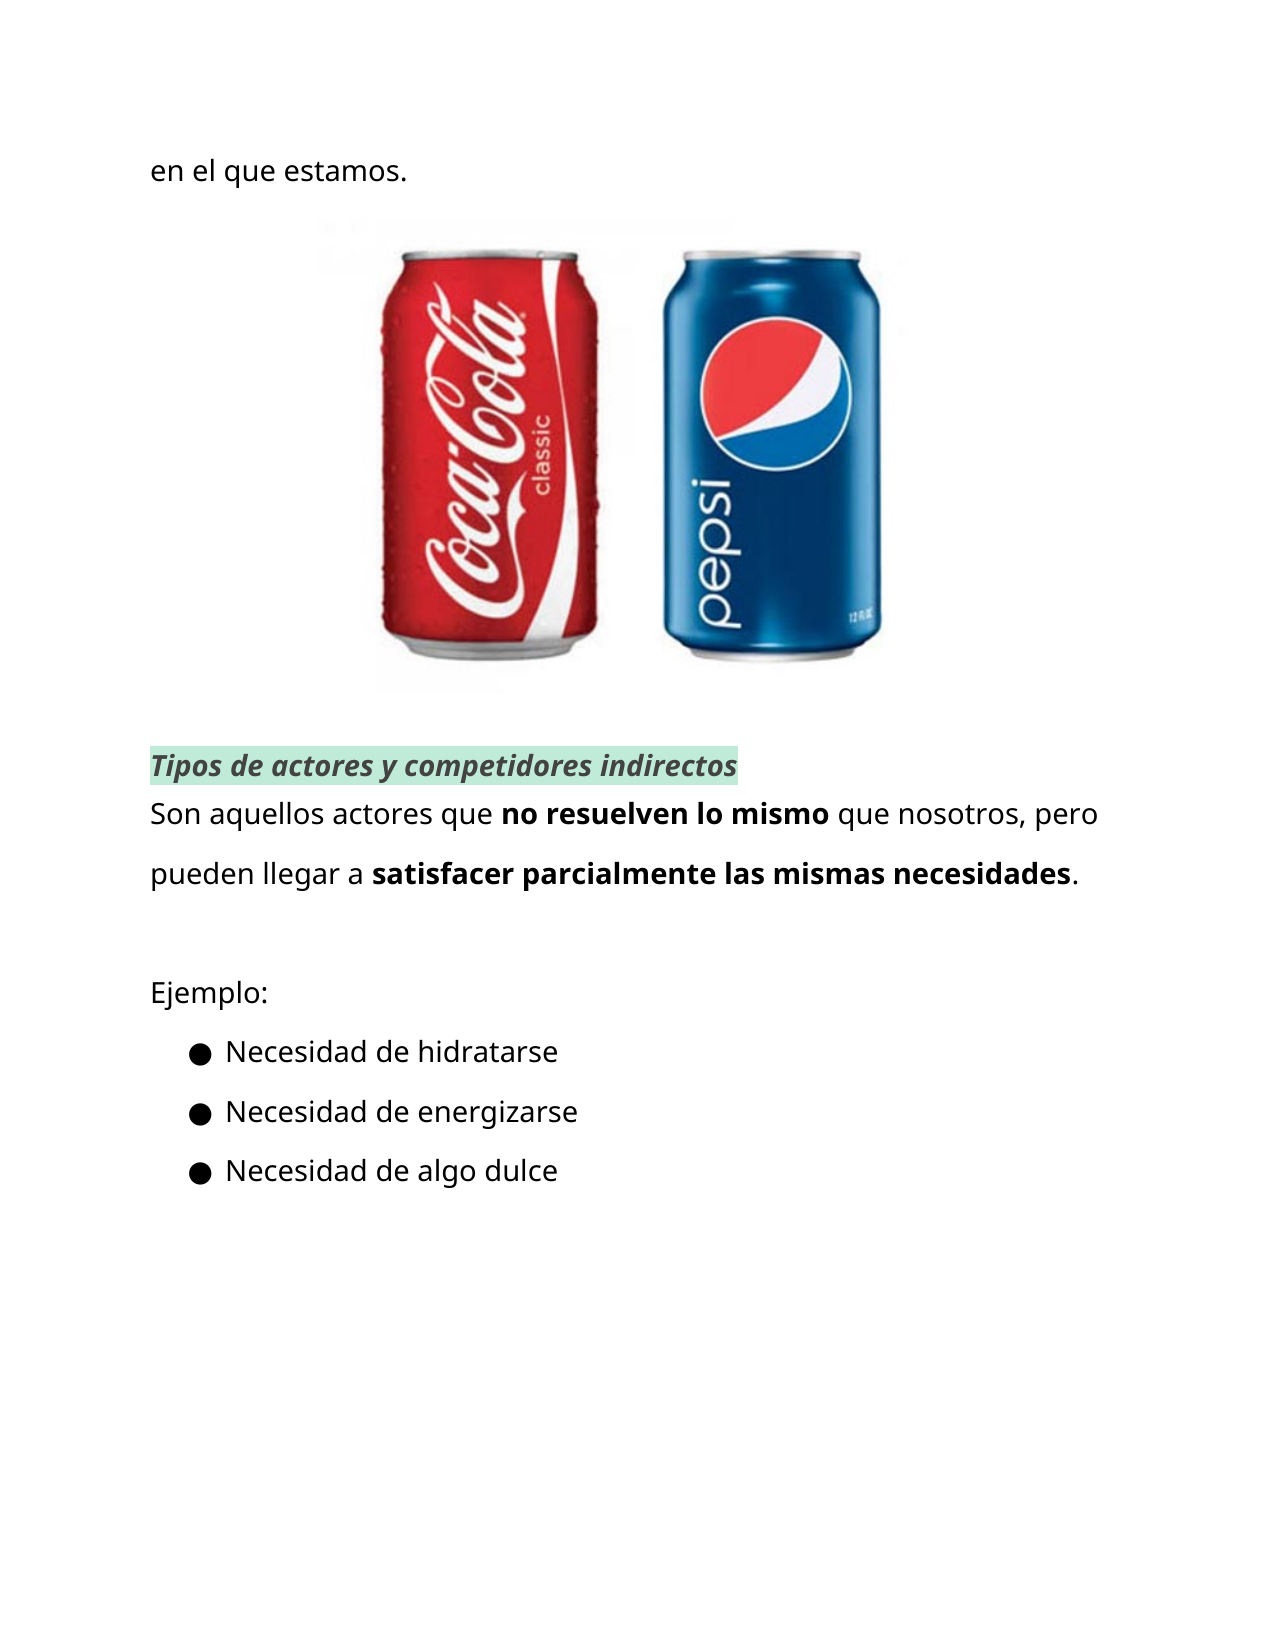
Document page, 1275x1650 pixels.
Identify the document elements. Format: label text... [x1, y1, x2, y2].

text Ejemplo: [150, 972, 1125, 1012]
picture [315, 209, 960, 693]
list Necesidad de hidratarse [187, 1031, 1125, 1071]
list Necesidad de algo dulce [187, 1150, 1125, 1190]
subtitle Tipos de actores y competidores indirectos [738, 746, 1125, 785]
list Necesidad de energizarse [187, 1091, 1125, 1131]
text Son aquellos actores que no resuelven lo mismo que nosotros, pero pueden llegar a satisfacer parcialmente las mismas necesidades. [150, 793, 1125, 893]
text en el que estamos. [150, 150, 1125, 190]
